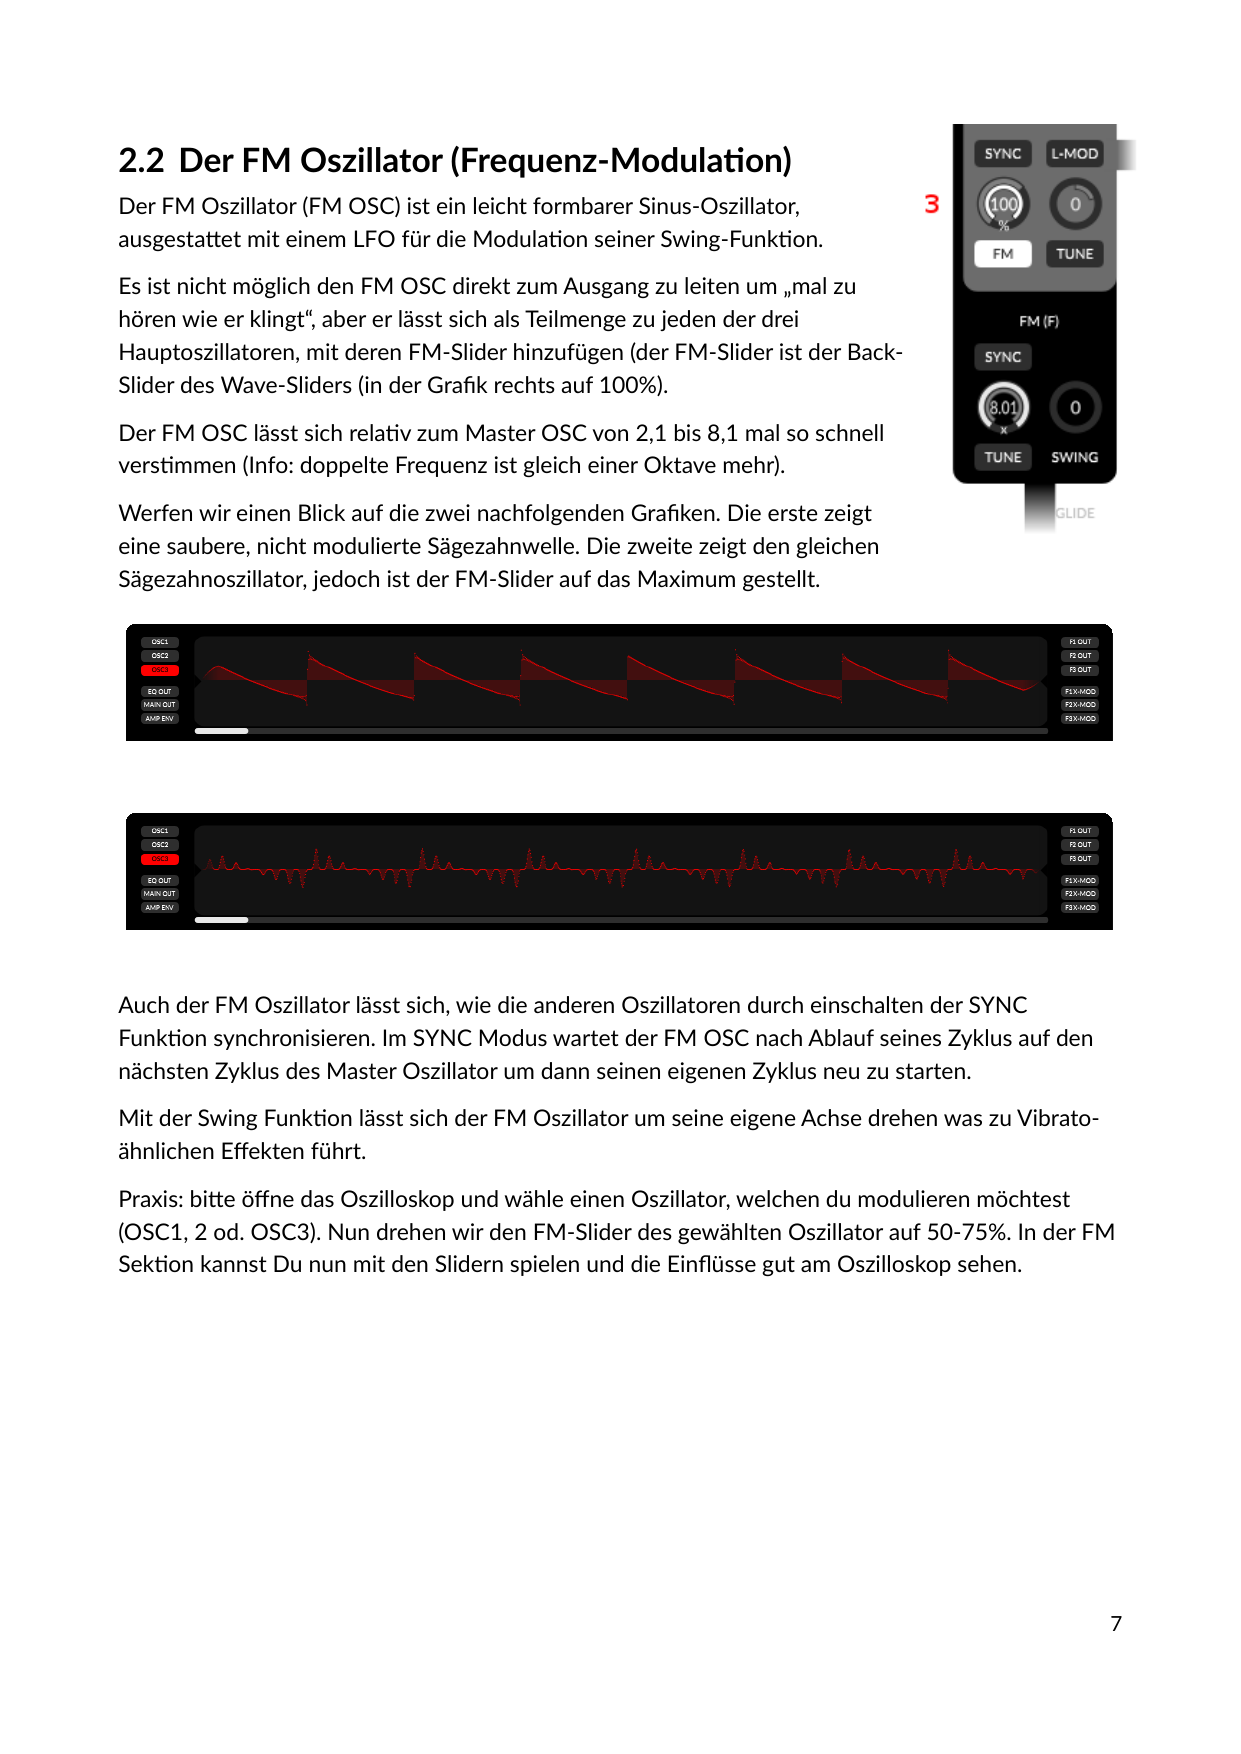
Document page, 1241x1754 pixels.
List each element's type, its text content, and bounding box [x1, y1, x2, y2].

text Auch der FM Oszillator lässt sich, wie die anderen Oszillatoren durch einschalten der SYNC Funktion synchronisieren. Im SYNC Modus wartet der FM OSC nach Ablauf seines Zyklus auf den nächsten Zyklus des Master Oszillator um dann seinen eigenen Zyklus neu zu starten. [118, 991, 1122, 1084]
text Mit der Swing Funktion lässt sich der FM Oszillator um seine eigene Achse drehen was zu Vibrato-ähnlichen Effekten führt. [118, 1104, 1122, 1164]
text Werfen wir einen Blick auf die zwei nachfolgenden Grafiken. Die erste zeigt eine saubere, nicht modulierte Sägezahnwelle. Die zweite zeigt den gleichen Sägezahnoszillator, jedoch ist der FM-Slider auf das Maximum gestellt. [118, 499, 1122, 592]
picture [911, 124, 1137, 534]
subtitle Der FM Oszillator (Frequenz-Modulation) [118, 139, 911, 179]
text Praxis: bitte öffne das Oszilloskop und wähle einen Oszillator, welchen du modulieren möchtest (OSC1, 2 od. OSC3). Nun drehen wir den FM-Slider des gewählten Oszillator auf 50-75%. In der FM Sektion kannst Du nun mit den Slidern spielen und die Einflüsse gut am Oszilloskop sehen. [118, 1184, 1122, 1278]
text Es ist nicht möglich den FM OSC direkt zum Ausgang zu leiten um „mal zu hören wie er klingt“, aber er lässt sich als Teilmenge zu jeden der drei Hauptoszillatoren, mit deren FM-Slider hinzufügen (der FM-Slider ist der Back-Slider des Wave-Sliders (in der Grafik rechts auf 100%). [118, 272, 911, 398]
text Der FM Oszillator (FM OSC) ist ein leicht formbarer Sinus-Oszillator, ausgestattet mit einem LFO für die Modulation seiner Swing-Funktion. [118, 192, 911, 252]
picture [118, 612, 1123, 749]
picture [118, 801, 1123, 938]
text Der FM OSC lässt sich relativ zum Master OSC von 2,1 bis 8,1 mal so schnell verstimmen (Info: doppelte Frequenz ist gleich einer Oktave mehr). [118, 418, 911, 479]
